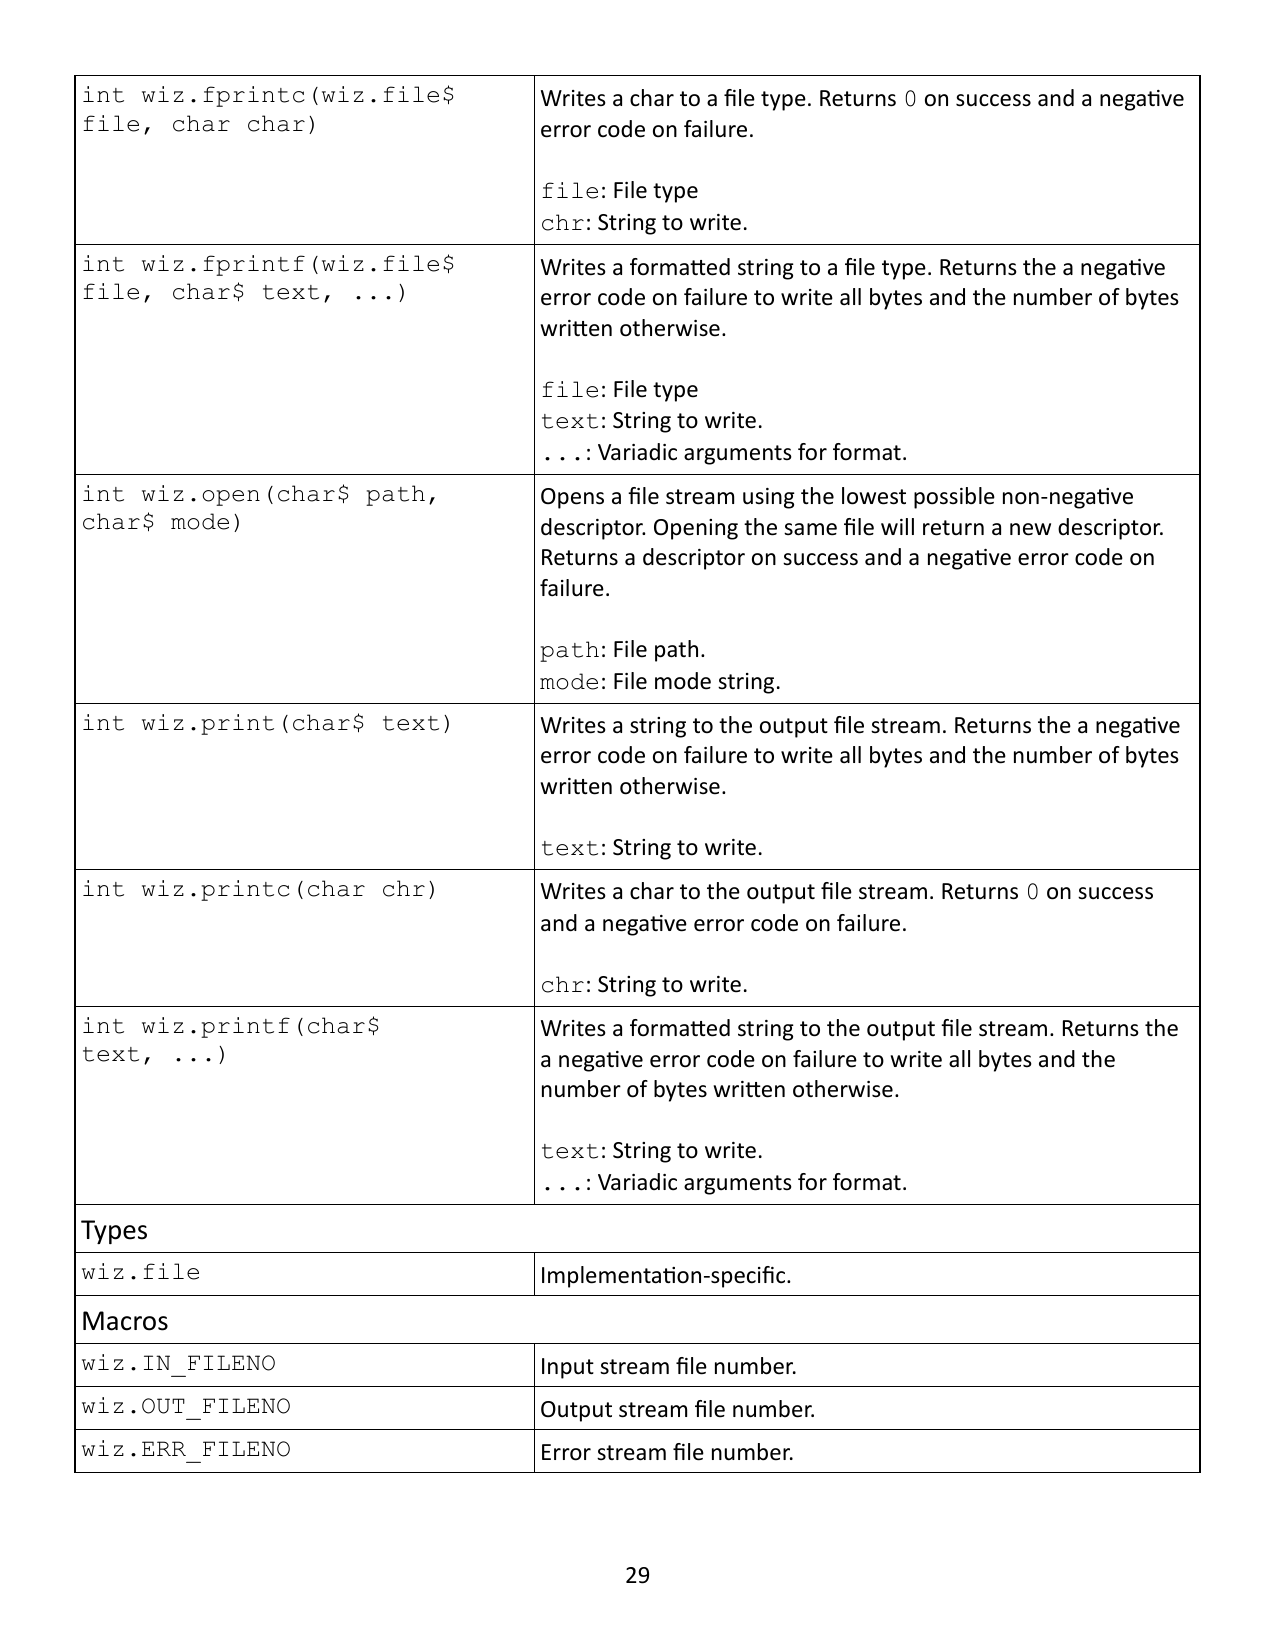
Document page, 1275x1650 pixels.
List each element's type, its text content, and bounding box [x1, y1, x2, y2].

table_cell Opens a file stream using the lowest possible non-negative descriptor. Opening the same file will return a new descriptor. Returns a descriptor on success and a negative error code on failure. path: File path. mode: File mode string. [535, 475, 1199, 702]
table_cell int wiz.printc(char chr) [76, 870, 534, 1006]
table_cell Input stream file number. [535, 1344, 1199, 1386]
table_cell Macros [76, 1296, 1199, 1343]
table_cell int wiz.print(char$ text) [76, 704, 534, 869]
table_cell Types [76, 1205, 1199, 1252]
table_cell Writes a formatted string to the output file stream. Returns the a negative error code on failure to write all bytes and the number of bytes written otherwise. text: String to write. ...: Variadic arguments for format. [535, 1007, 1199, 1204]
table_cell wiz.ERR_FILENO [76, 1430, 534, 1472]
table_cell Writes a string to the output file stream. Returns the a negative error code on failure to write all bytes and the number of bytes written otherwise. text: String to write. [535, 704, 1199, 869]
table_cell wiz.file [76, 1253, 534, 1295]
table_cell int wiz.fprintf(wiz.file$ file, char$ text, ...) [76, 245, 534, 474]
table_cell Writes a formatted string to a file type. Returns the a negative error code on failure to write all bytes and the number of bytes written otherwise. file: File type text: String to write. ...: Variadic arguments for format. [535, 245, 1199, 474]
table_cell int wiz.fprintc(wiz.file$ file, char char) [76, 76, 534, 244]
table_cell wiz.IN_FILENO [76, 1344, 534, 1386]
table_cell Writes a char to a file type. Returns 0 on success and a negative error code on failure. file: File type chr: String to write. [535, 76, 1199, 244]
table_cell wiz.OUT_FILENO [76, 1387, 534, 1429]
table_cell Error stream file number. [535, 1430, 1199, 1472]
table_cell int wiz.printf(char$ text, ...) [76, 1007, 534, 1204]
table_cell Writes a char to the output file stream. Returns 0 on success and a negative error code on failure. chr: String to write. [535, 870, 1199, 1006]
table_cell Output stream file number. [535, 1387, 1199, 1429]
table_cell Implementation-specific. [535, 1253, 1199, 1295]
table_cell int wiz.open(char$ path, char$ mode) [76, 475, 534, 702]
